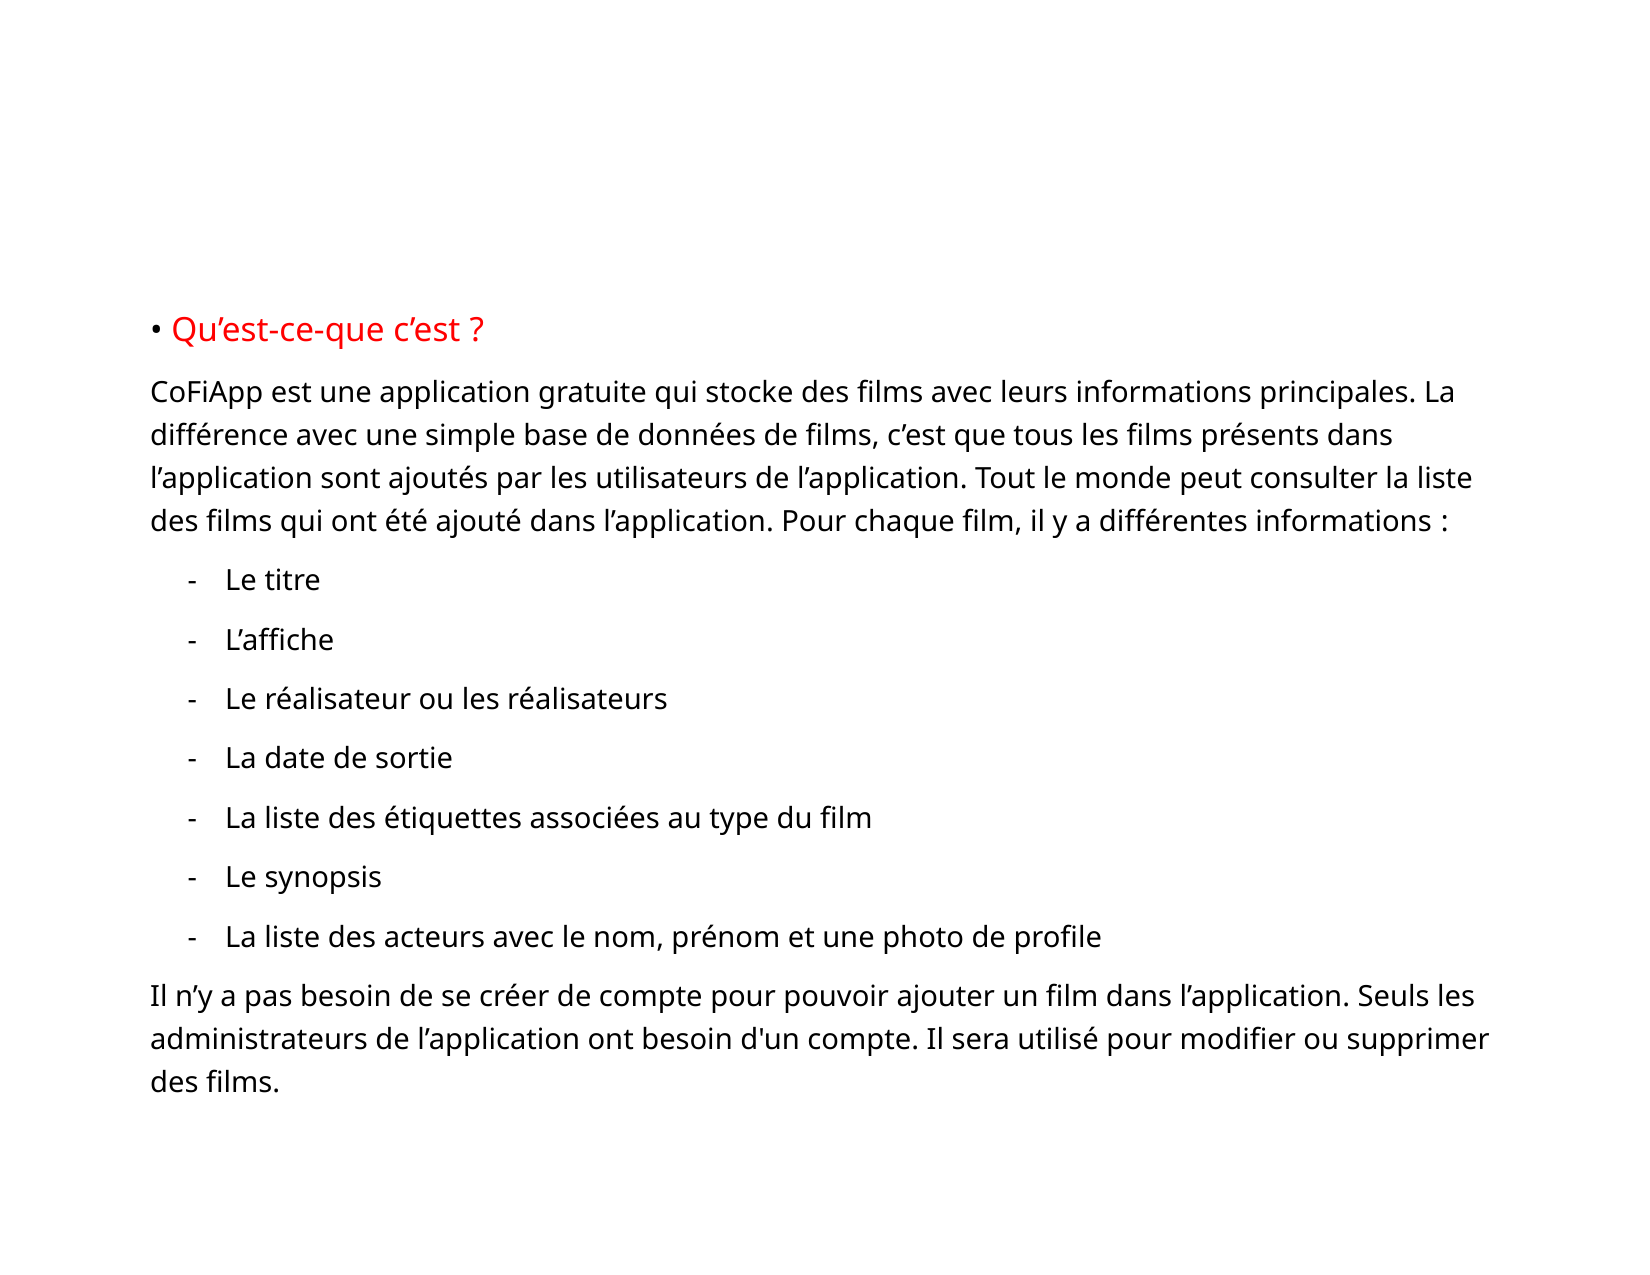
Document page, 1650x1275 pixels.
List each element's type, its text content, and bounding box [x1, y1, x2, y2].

list La liste des acteurs avec le nom, prénom et une photo de profile [187, 916, 1500, 956]
list L’affiche [187, 619, 1500, 658]
list Le synopsis [187, 857, 1500, 896]
text • Qu’est-ce-que c’est ? [150, 306, 1500, 351]
list Le réalisateur ou les réalisateurs [187, 678, 1500, 718]
text CoFiApp est une application gratuite qui stocke des films avec leurs informations principales. La différence avec une simple base de données de films, c’est que tous les films présents dans l’application sont ajoutés par les utilisateurs de l’application. Tout le monde peut consulter la liste des films qui ont été ajouté dans l’application. Pour chaque film, il y a différentes informations : [150, 371, 1500, 539]
list Le titre [187, 559, 1500, 599]
list La date de sortie [187, 738, 1500, 777]
list La liste des étiquettes associées au type du film [187, 797, 1500, 837]
text Il n’y a pas besoin de se créer de compte pour pouvoir ajouter un film dans l’application. Seuls les administrateurs de l’application ont besoin d'un compte. Il sera utilisé pour modifier ou supprimer des films. [150, 976, 1500, 1101]
